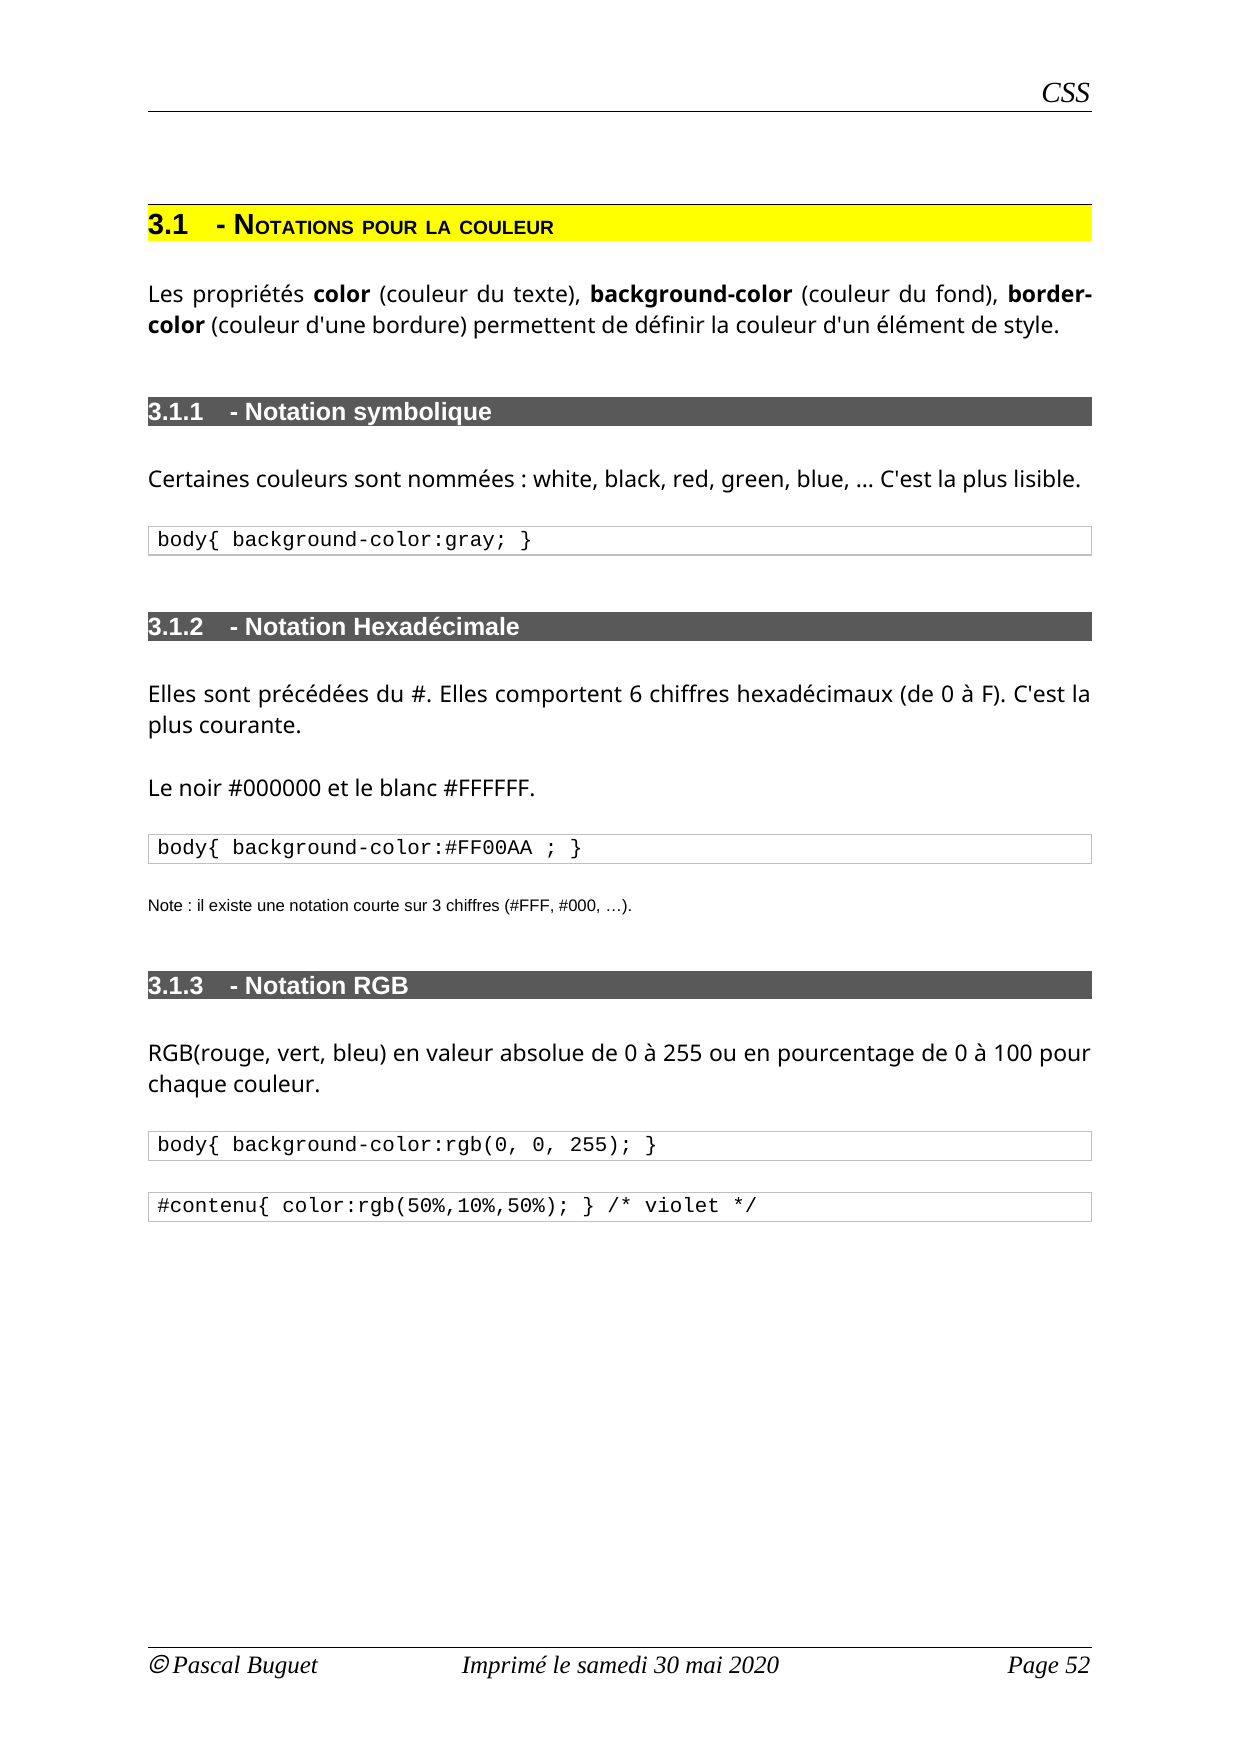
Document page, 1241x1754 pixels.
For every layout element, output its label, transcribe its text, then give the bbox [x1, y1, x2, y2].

text Les propriétés color (couleur du texte), background-color (couleur du fond), border-color (couleur d'une bordure) permettent de définir la couleur d'un élément de style. [148, 278, 1092, 341]
text Elles sont précédées du #. Elles comportent 6 chiffres hexadécimaux (de 0 à F). C'est la plus courante. [148, 678, 1092, 741]
text Certaines couleurs sont nommées : white, black, red, green, blue, … C'est la plus lisible. [148, 463, 1092, 494]
text body{ background-color:rgb(0, 0, 255); } [149, 1132, 1091, 1160]
subtitle - Notation symbolique [148, 397, 1092, 426]
text body{ background-color:#FF00AA ; } [149, 835, 1091, 863]
text body{ background-color:gray; } [149, 527, 1091, 554]
text Note : il existe une notation courte sur 3 chiffres (#FFF, #000, …). [148, 895, 1092, 914]
text Le noir #000000 et le blanc #FFFFFF. [148, 772, 1092, 803]
text #contenu{ color:rgb(50%,10%,50%); } /* violet */ [149, 1193, 1091, 1221]
text RGB(rouge, vert, bleu) en valeur absolue de 0 à 255 ou en pourcentage de 0 à 100 pour chaque couleur. [148, 1037, 1092, 1099]
subtitle - Notation RGB [148, 971, 1092, 999]
subtitle - Notations pour la couleur [148, 205, 1092, 241]
subtitle - Notation Hexadécimale [148, 612, 1092, 641]
